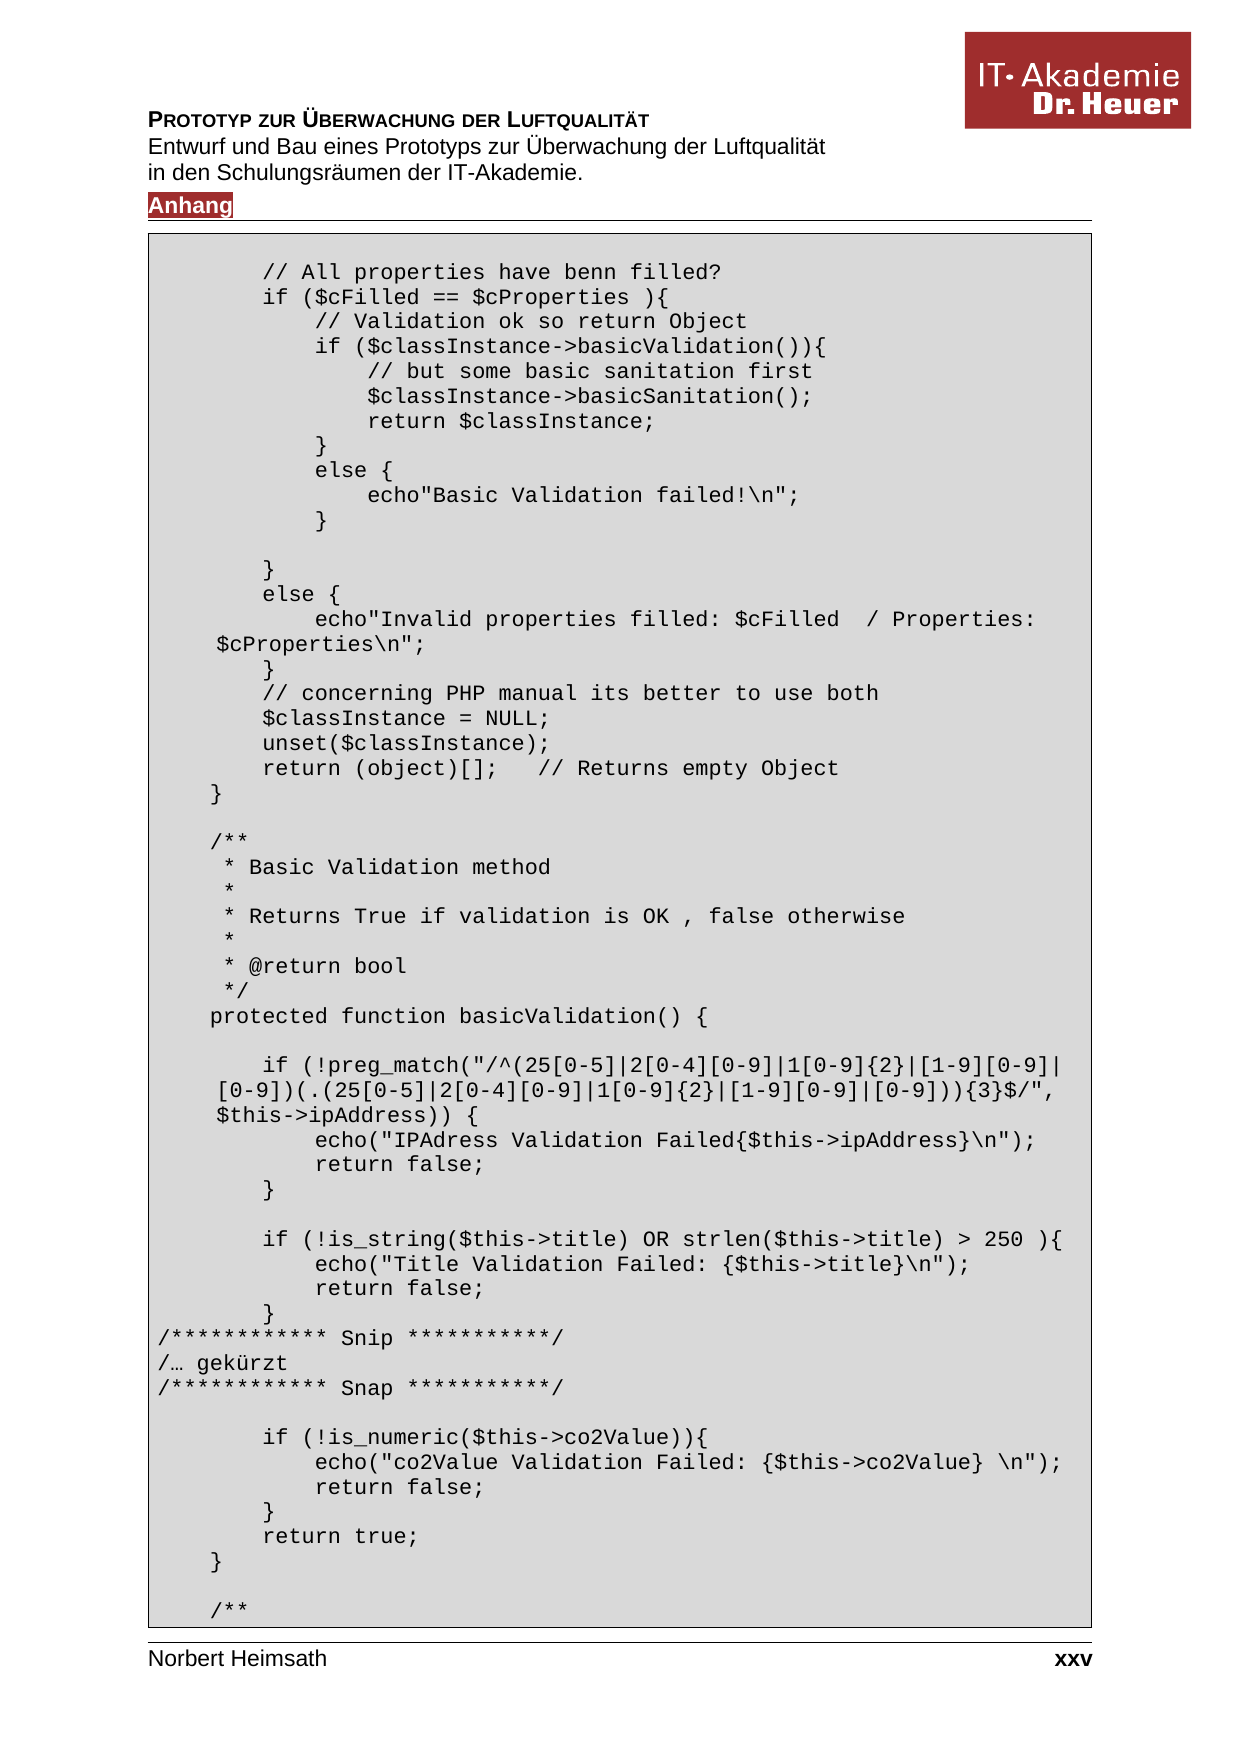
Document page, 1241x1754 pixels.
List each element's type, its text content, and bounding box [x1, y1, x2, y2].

list /************ Snip ***********/ [149, 1324, 1091, 1349]
list } [149, 1547, 1091, 1572]
list /************ Snap ***********/ [149, 1374, 1091, 1398]
list $classInstance->basicSanitation(); [149, 382, 1091, 407]
list echo"Basic Validation failed!\n"; [149, 481, 1091, 506]
list return false; [149, 1274, 1091, 1299]
list echo("Title Validation Failed: {$this->title}\n"); [149, 1250, 1091, 1274]
list * [149, 878, 1091, 903]
list } [149, 432, 1091, 456]
list return (object)[]; // Returns empty Object [149, 754, 1091, 779]
list protected function basicValidation() { [149, 1002, 1091, 1027]
list } [149, 779, 1091, 803]
list return false; [149, 1151, 1091, 1175]
list if ($classInstance->basicValidation()){ [149, 332, 1091, 357]
list if (!is_numeric($this->co2Value)){ [149, 1423, 1091, 1448]
list else { [149, 456, 1091, 481]
list } [149, 1498, 1091, 1522]
list } [149, 506, 1091, 531]
list * @return bool [149, 952, 1091, 977]
list * Basic Validation method [149, 853, 1091, 878]
list unset($classInstance); [149, 729, 1091, 754]
list * [149, 927, 1091, 952]
list return $classInstance; [149, 407, 1091, 432]
list // All properties have benn filled? [149, 258, 1091, 283]
list /… gekürzt [149, 1349, 1091, 1374]
list } [149, 1175, 1091, 1200]
list echo("co2Value Validation Failed: {$this->co2Value} \n"); [149, 1448, 1091, 1473]
list return false; [149, 1473, 1091, 1498]
list if (!preg_match("/^(25[0-5]|2[0-4][0-9]|1[0-9]{2}|[1-9][0-9]|[0-9])(.(25[0-5]|2[0-4][0-9]|1[0-9]{2}|[1-9][0-9]|[0-9])){3}$/", $this->ipAddress)) { [149, 1051, 1091, 1126]
list echo("IPAdress Validation Failed{$this->ipAddress}\n"); [149, 1126, 1091, 1151]
list /** [149, 828, 1091, 853]
list echo"Invalid properties filled: $cFilled / Properties: $cProperties\n"; [149, 605, 1091, 655]
list if ($cFilled == $cProperties ){ [149, 283, 1091, 308]
list } [149, 556, 1091, 580]
list else { [149, 580, 1091, 605]
list // Validation ok so return Object [149, 308, 1091, 332]
list // but some basic sanitation first [149, 357, 1091, 382]
list * Returns True if validation is OK , false otherwise [149, 903, 1091, 927]
list return true; [149, 1522, 1091, 1547]
list $classInstance = NULL; [149, 704, 1091, 729]
list } [149, 655, 1091, 679]
list if (!is_string($this->title) OR strlen($this->title) > 250 ){ [149, 1225, 1091, 1250]
list // concerning PHP manual its better to use both [149, 679, 1091, 704]
list /** [149, 1597, 1091, 1627]
list */ [149, 977, 1091, 1002]
list } [149, 1299, 1091, 1324]
